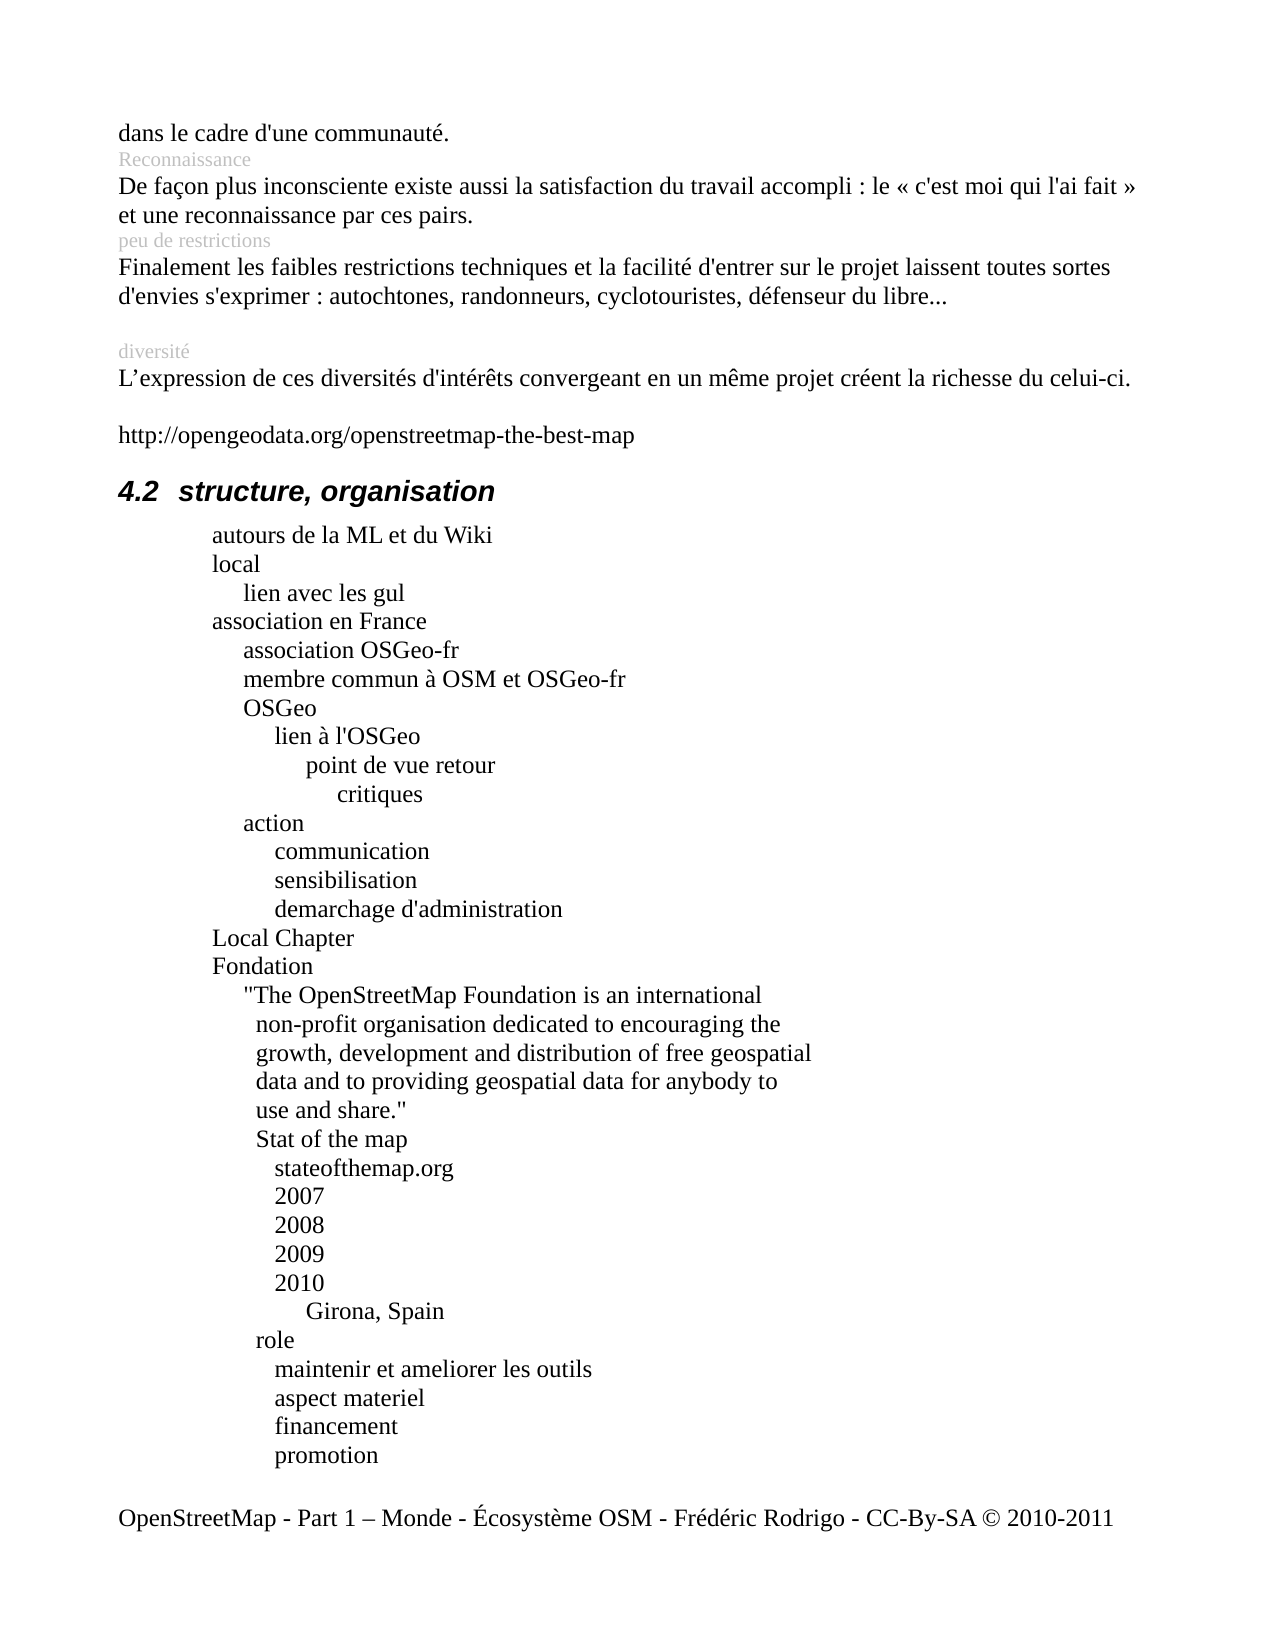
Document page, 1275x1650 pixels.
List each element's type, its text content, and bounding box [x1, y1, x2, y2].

text peu de restrictions [118, 228, 1157, 252]
text "The OpenStreetMap Foundation is an international [118, 980, 1157, 1009]
text Girona, Spain [118, 1296, 1157, 1325]
text dans le cadre d'une communauté. [118, 118, 1157, 147]
text Fondation [118, 951, 1157, 980]
text diversité [118, 339, 1157, 363]
text http://opengeodata.org/openstreetmap-the-best-map [118, 420, 1157, 449]
text Stat of the map [118, 1124, 1157, 1153]
text association OSGeo-fr [118, 635, 1157, 664]
text membre commun à OSM et OSGeo-fr [118, 664, 1157, 693]
text 2009 [118, 1239, 1157, 1268]
text critiques [118, 779, 1157, 808]
text non-profit organisation dedicated to encouraging the [118, 1009, 1157, 1038]
text promotion [118, 1440, 1157, 1469]
text growth, development and distribution of free geospatial [118, 1038, 1157, 1066]
text aspect materiel [118, 1383, 1157, 1411]
text 2007 [118, 1181, 1157, 1210]
text Reconnaissance [118, 147, 1157, 171]
text demarchage d'administration [118, 894, 1157, 923]
text financement [118, 1411, 1157, 1440]
text action [118, 808, 1157, 836]
text local [118, 549, 1157, 578]
text maintenir et ameliorer les outils [118, 1354, 1157, 1383]
text association en France [118, 606, 1157, 635]
text OSGeo [118, 693, 1157, 721]
text lien à l'OSGeo [118, 721, 1157, 750]
text communication [118, 836, 1157, 865]
text sensibilisation [118, 865, 1157, 894]
text point de vue retour [118, 750, 1157, 779]
text Local Chapter [118, 923, 1157, 951]
text data and to providing geospatial data for anybody to [118, 1066, 1157, 1095]
text 2010 [118, 1268, 1157, 1296]
text autours de la ML et du Wiki [118, 520, 1157, 549]
text 2008 [118, 1210, 1157, 1239]
text use and share." [118, 1095, 1157, 1124]
text De façon plus inconsciente existe aussi la satisfaction du travail accompli : le « c'est moi qui l'ai fait » et une reconnaissance par ces pairs. [118, 171, 1157, 228]
text stateofthemap.org [118, 1153, 1157, 1181]
subtitle structure, organisation [118, 474, 1157, 508]
text role [118, 1325, 1157, 1354]
text lien avec les gul [118, 578, 1157, 606]
text Finalement les faibles restrictions techniques et la facilité d'entrer sur le projet laissent toutes sortes d'envies s'exprimer : autochtones, randonneurs, cyclotouristes, défenseur du libre... [118, 252, 1157, 310]
text L’expression de ces diversités d'intérêts convergeant en un même projet créent la richesse du celui-ci. [118, 363, 1157, 392]
